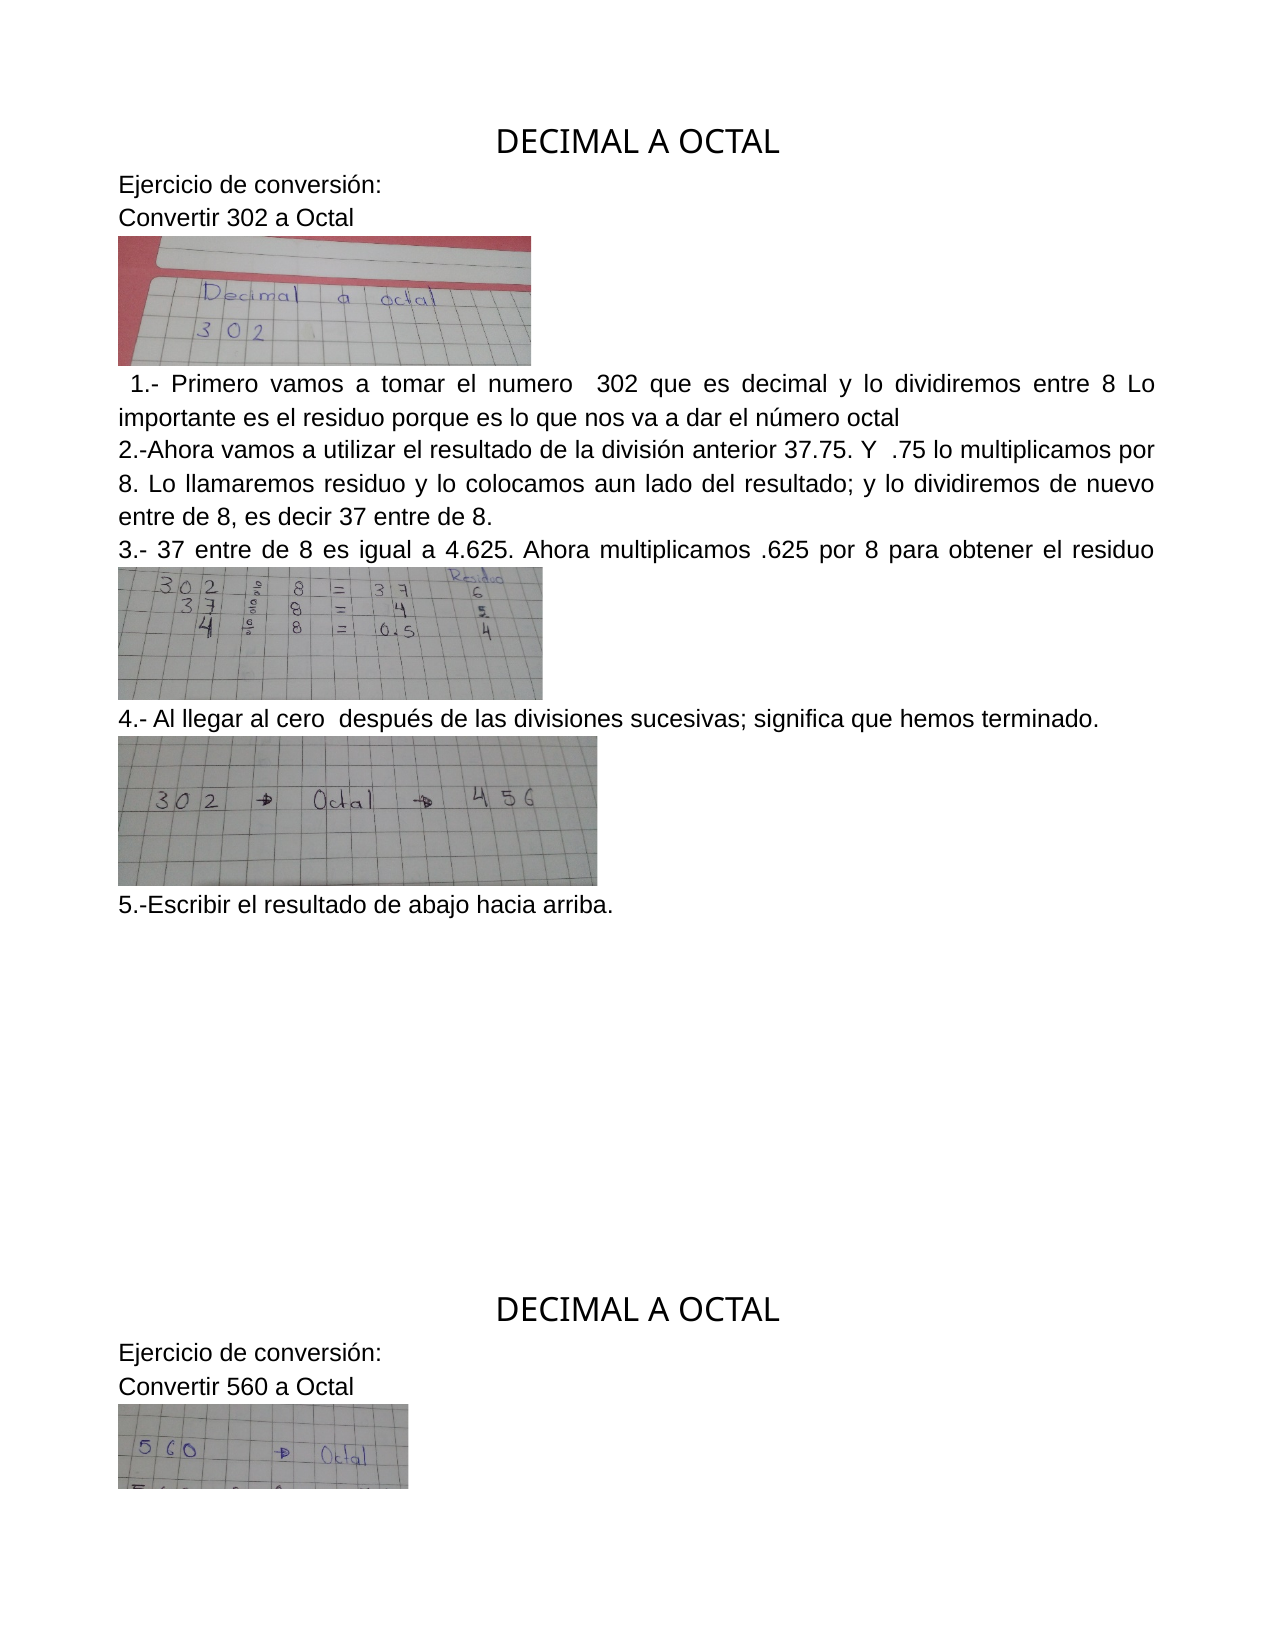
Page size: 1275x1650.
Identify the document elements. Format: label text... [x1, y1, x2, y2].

text 4.- Al llegar al cero después de las divisiones sucesivas; significa que hemos terminado. [118, 704, 1157, 732]
text 1.- Primero vamos a tomar el numero 302 que es decimal y lo dividiremos entre 8 Lo importante es el residuo porque es lo que nos va a dar el número octal [118, 369, 1157, 431]
text 3.- 37 entre de 8 es igual a 4.625. Ahora multiplicamos .625 por 8 para obtener el residuo [118, 534, 1157, 699]
text DECIMAL A OCTAL [118, 1286, 1157, 1332]
picture [118, 567, 543, 700]
text Convertir 302 a Octal [118, 203, 1157, 232]
text 2.-Ahora vamos a utilizar el resultado de la división anterior 37.75. Y .75 lo multiplicamos por 8. Lo llamaremos residuo y lo colocamos aun lado del resultado; y lo dividiremos de nuevo entre de 8, es decir 37 entre de 8. [118, 436, 1157, 530]
text DECIMAL A OCTAL [118, 118, 1157, 163]
picture [118, 736, 598, 886]
text Ejercicio de conversión: [118, 1338, 1157, 1367]
text Convertir 560 a Octal [118, 1371, 1157, 1400]
text Ejercicio de conversión: [118, 170, 1157, 199]
picture [118, 1404, 409, 1489]
text 5.-Escribir el resultado de abajo hacia arriba. [118, 890, 1157, 919]
picture [118, 236, 532, 366]
